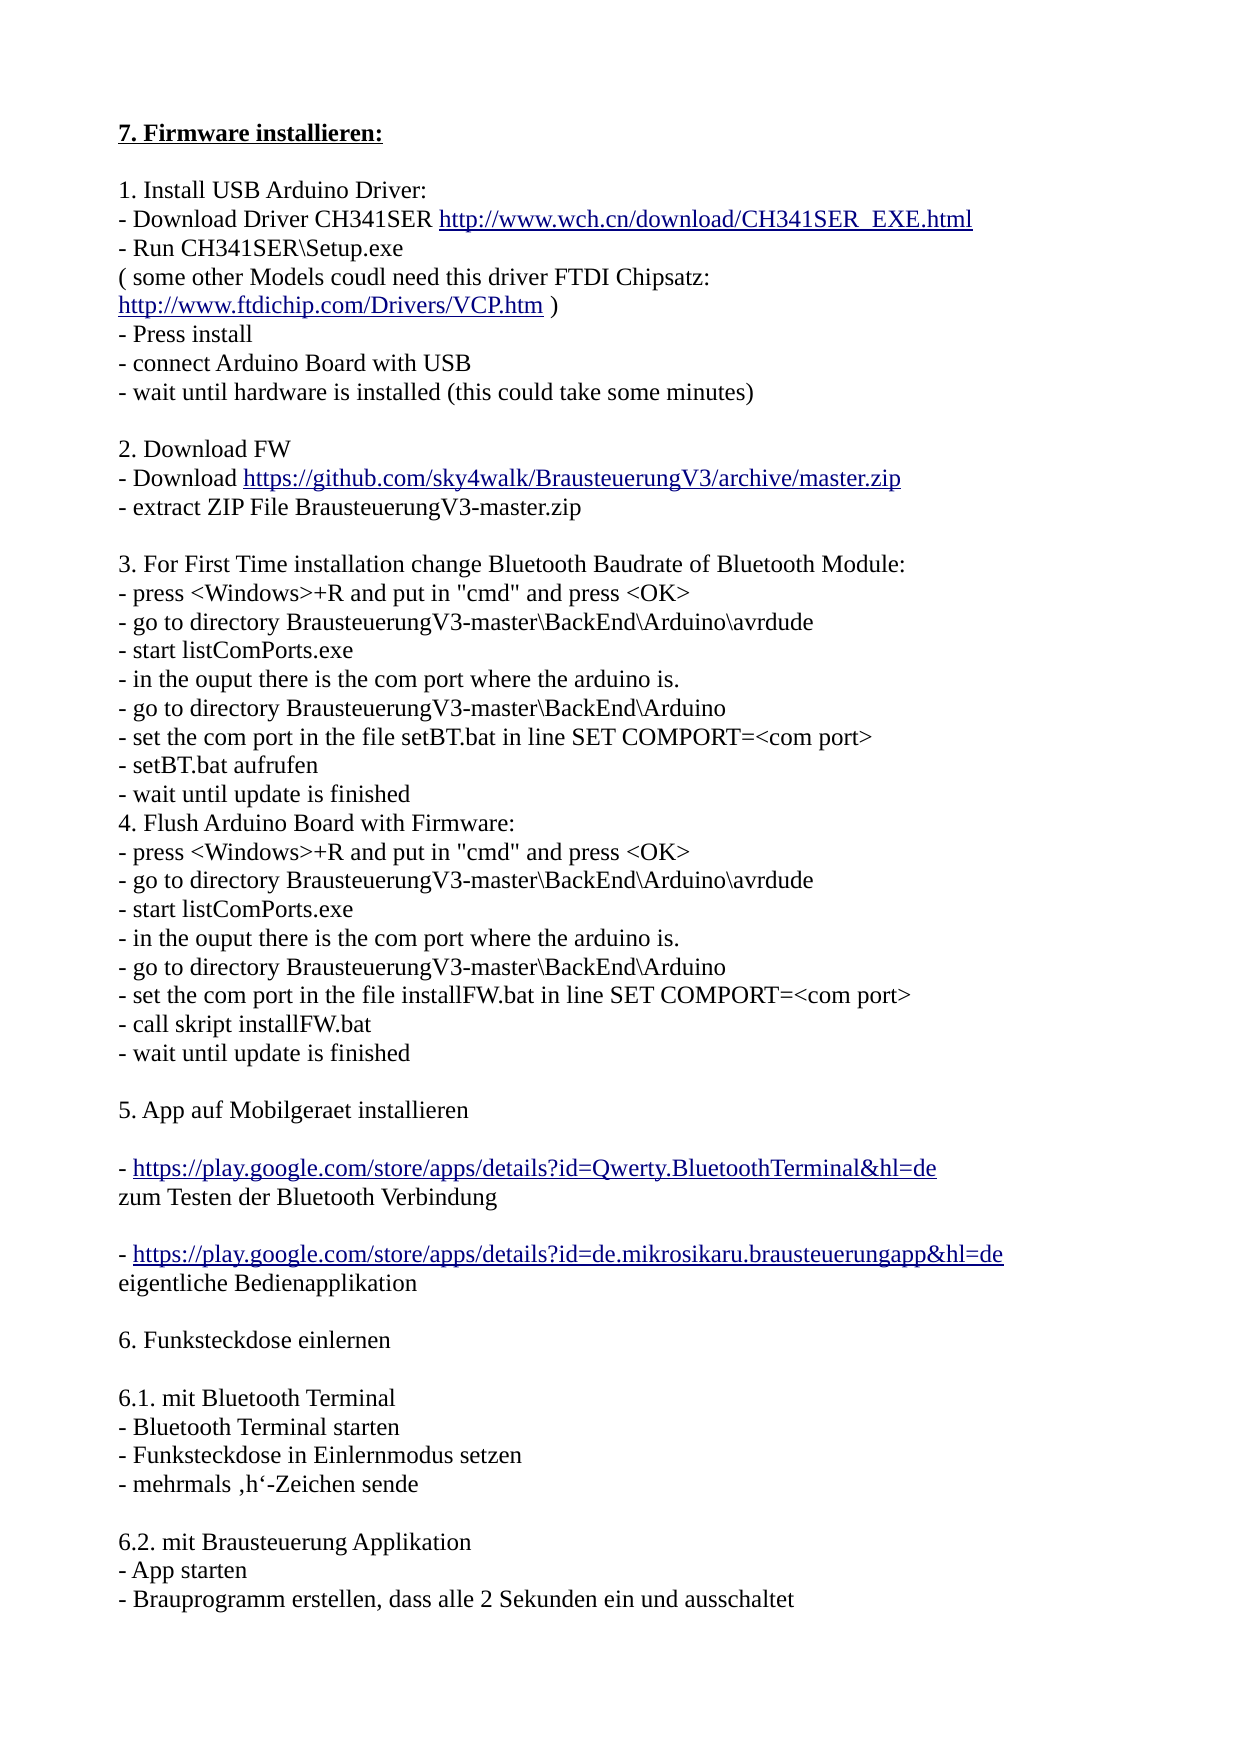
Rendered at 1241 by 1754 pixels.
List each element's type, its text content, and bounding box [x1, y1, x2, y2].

text zum Testen der Bluetooth Verbindung [118, 1182, 1122, 1211]
text - App starten [118, 1556, 1122, 1584]
text - Funksteckdose in Einlernmodus setzen [118, 1441, 1122, 1469]
text - https://play.google.com/store/apps/details?id=Qwerty.BluetoothTerminal&hl=de [118, 1153, 1122, 1182]
text - setBT.bat aufrufen [118, 751, 1122, 779]
text - https://play.google.com/store/apps/details?id=de.mikrosikaru.brausteuerungapp&hl=de [118, 1239, 1122, 1268]
text - wait until update is finished [118, 779, 1122, 808]
text 7. Firmware installieren: [118, 118, 1122, 147]
text 6.2. mit Brausteuerung Applikation [118, 1527, 1122, 1556]
text 3. For First Time installation change Bluetooth Baudrate of Bluetooth Module: [118, 549, 1122, 578]
text - mehrmals ‚h‘-Zeichen sende [118, 1469, 1122, 1498]
text 1. Install USB Arduino Driver: - Download Driver CH341SER http://www.wch.cn/download/CH341SER_EXE.html - Run CH341SER\Setup.exe ( some other Models coudl need this driver FTDI Chipsatz: http://www.ftdichip.com/Drivers/VCP.htm ) - Press install - connect Arduino Board with USB - wait until hardware is installed (this could take some minutes) 2. Download FW - Download https://github.com/sky4walk/BrausteuerungV3/archive/master.zip - extract ZIP File BrausteuerungV3-master.zip [118, 176, 1122, 521]
text 6. Funksteckdose einlernen [118, 1326, 1122, 1354]
text - press <Windows>+R and put in "cmd" and press <OK> - go to directory BrausteuerungV3-master\BackEnd\Arduino\avrdude - start listComPorts.exe - in the ouput there is the com port where the arduino is. - go to directory BrausteuerungV3-master\BackEnd\Arduino - set the com port in the file setBT.bat in line SET COMPORT=<com port> [118, 578, 1122, 751]
text - Brauprogramm erstellen, dass alle 2 Sekunden ein und ausschaltet [118, 1584, 1122, 1613]
text eigentliche Bedienapplikation [118, 1268, 1122, 1297]
text 5. App auf Mobilgeraet installieren [118, 1096, 1122, 1124]
text 4. Flush Arduino Board with Firmware: - press <Windows>+R and put in "cmd" and press <OK> - go to directory BrausteuerungV3-master\BackEnd\Arduino\avrdude - start listComPorts.exe - in the ouput there is the com port where the arduino is. - go to directory BrausteuerungV3-master\BackEnd\Arduino - set the com port in the file installFW.bat in line SET COMPORT=<com port> - call skript installFW.bat - wait until update is finished [118, 808, 1122, 1067]
text 6.1. mit Bluetooth Terminal [118, 1383, 1122, 1412]
text - Bluetooth Terminal starten [118, 1412, 1122, 1441]
